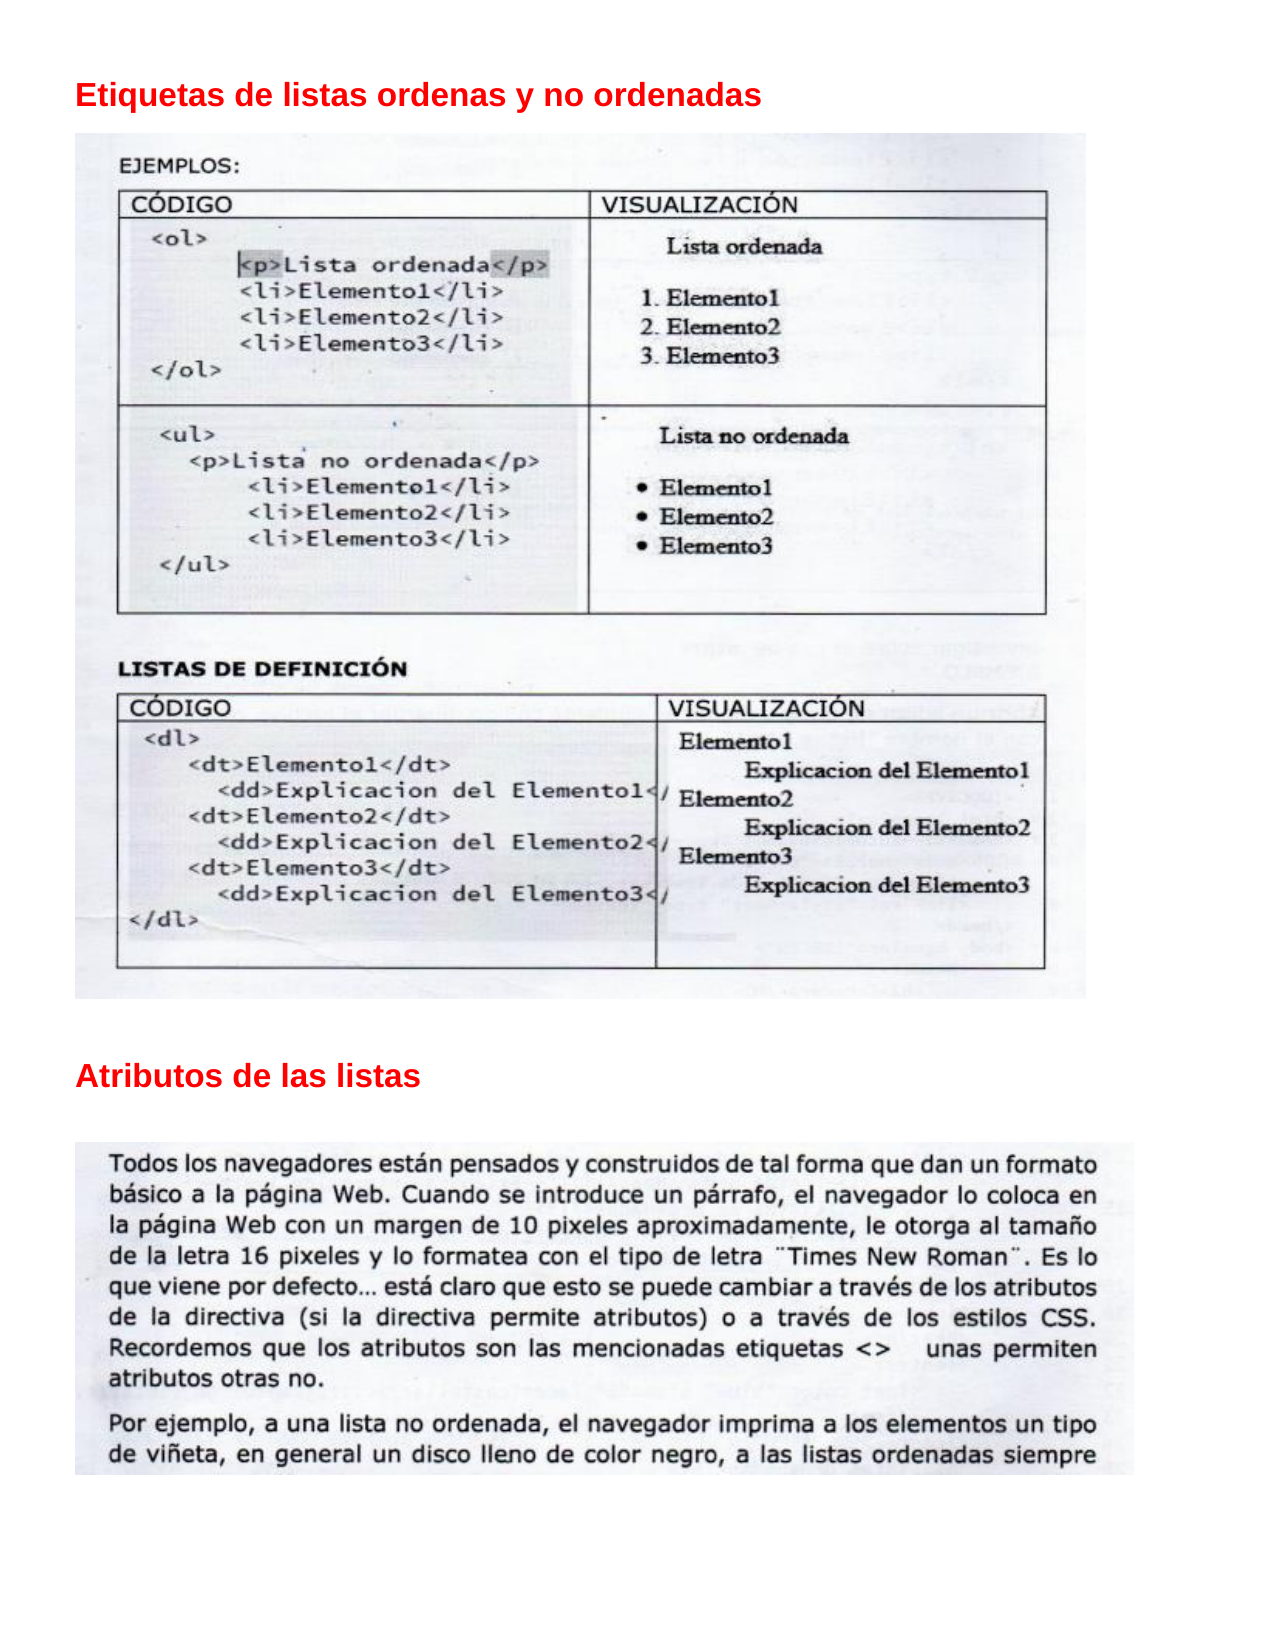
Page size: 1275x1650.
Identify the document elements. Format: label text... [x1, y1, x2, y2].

text Atributos de las listas [75, 1056, 1200, 1094]
text Etiquetas de listas ordenas y no ordenadas [75, 75, 1200, 113]
picture [75, 133, 1086, 999]
picture [75, 1142, 1135, 1475]
